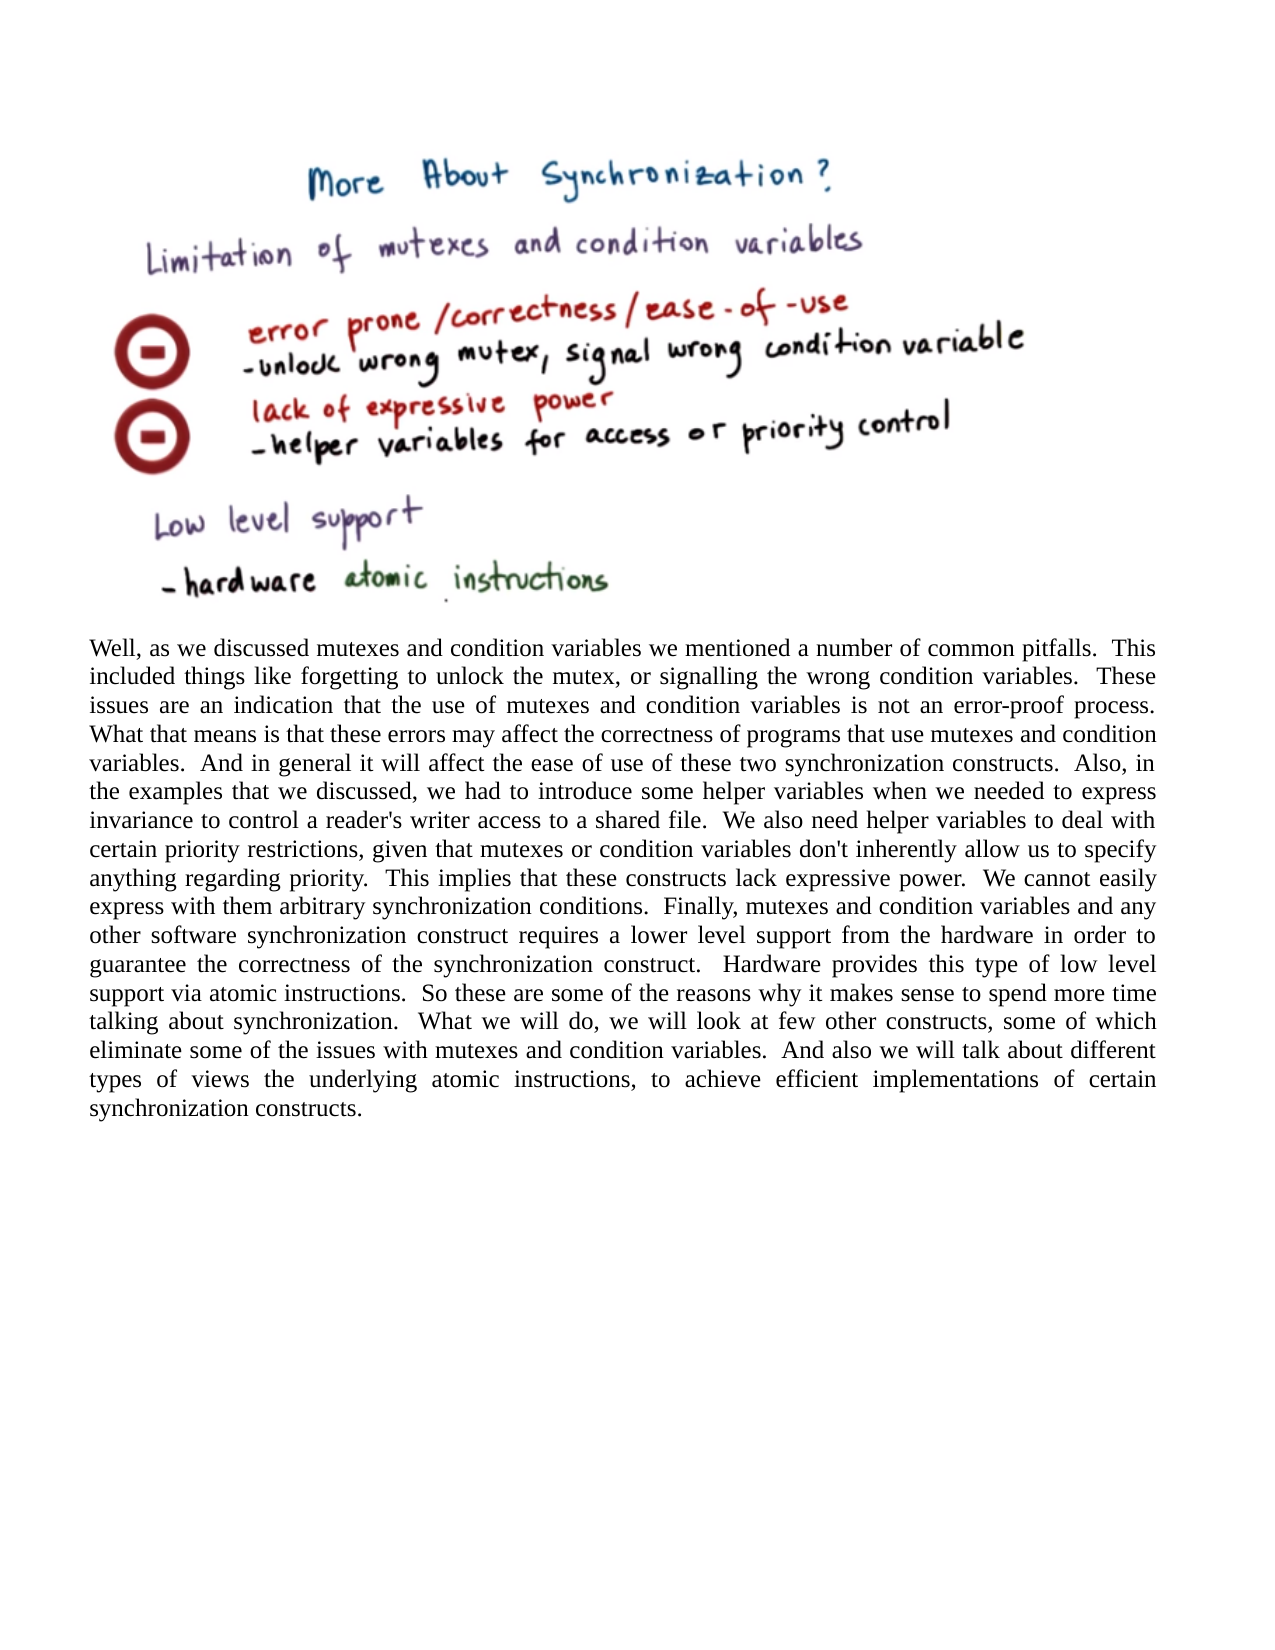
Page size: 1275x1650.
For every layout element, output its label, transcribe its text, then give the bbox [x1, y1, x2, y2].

text Well, as we discussed mutexes and condition variables we mentioned a number of common pitfalls. This included things like forgetting to unlock the mutex, or signalling the wrong condition variables. These issues are an indication that the use of mutexes and condition variables is not an error-proof process. What that means is that these errors may affect the correctness of programs that use mutexes and condition variables. And in general it will affect the ease of use of these two synchronization constructs. Also, in the examples that we discussed, we had to introduce some helper variables when we needed to express invariance to control a reader's writer access to a shared file. We also need helper variables to deal with certain priority restrictions, given that mutexes or condition variables don't inherently allow us to specify anything regarding priority. This implies that these constructs lack expressive power. We cannot easily express with them arbitrary synchronization conditions. Finally, mutexes and condition variables and any other software synchronization construct requires a lower level support from the hardware in order to guarantee the correctness of the synchronization construct. Hardware provides this type of low level support via atomic instructions. So these are some of the reasons why it makes sense to spend more time talking about synchronization. What we will do, we will look at few other constructs, some of which eliminate some of the issues with mutexes and condition variables. And also we will talk about different types of views the underlying atomic instructions, to achieve efficient implementations of certain synchronization constructs. [89, 633, 1158, 1121]
picture [104, 146, 1143, 604]
